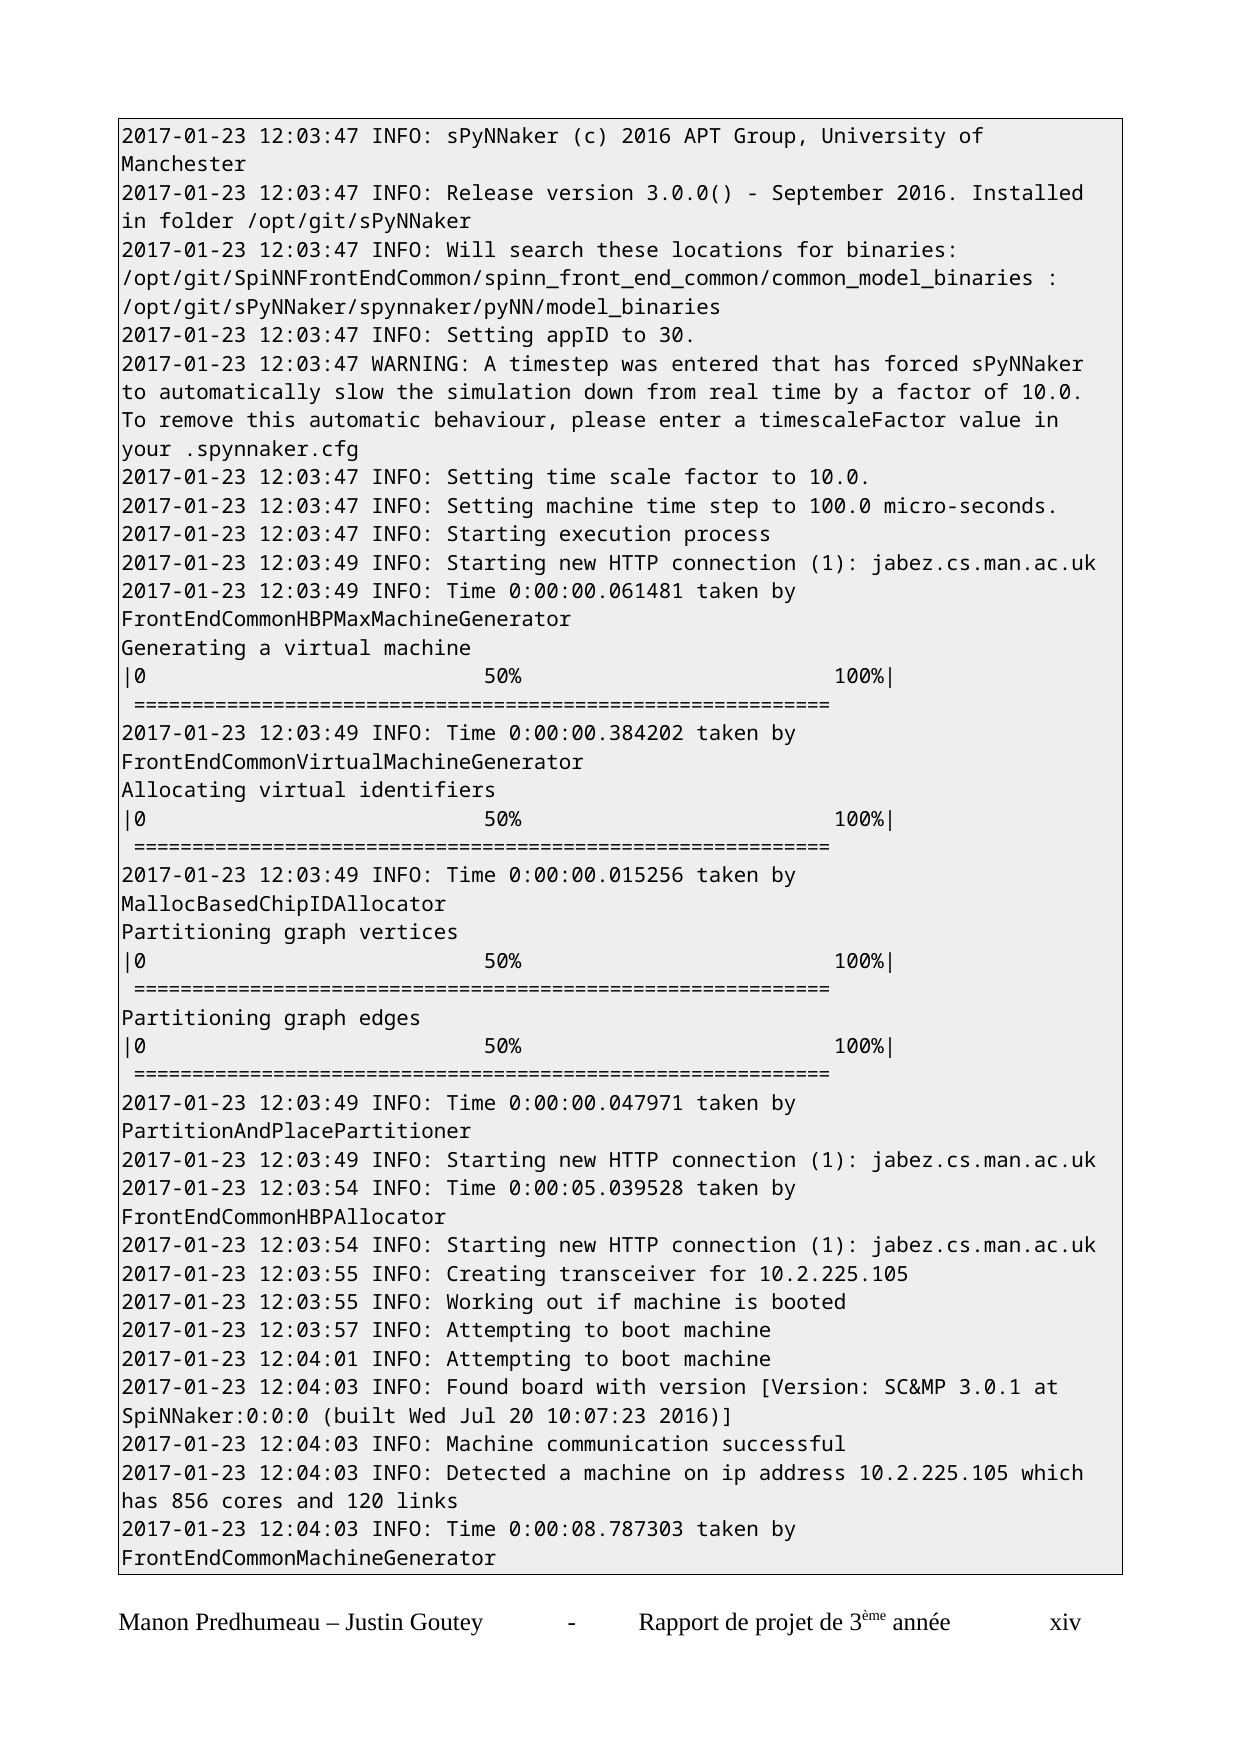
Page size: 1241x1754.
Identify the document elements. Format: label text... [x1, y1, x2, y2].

text 2017-01-23 12:03:47 INFO: sPyNNaker (c) 2016 APT Group, University of Manchester [119, 119, 1122, 175]
text 2017-01-23 12:03:55 INFO: Creating transceiver for 10.2.225.105 [119, 1256, 1122, 1284]
text 2017-01-23 12:03:47 INFO: Release version 3.0.0() - September 2016. Installed in folder /opt/git/sPyNNaker [119, 175, 1122, 232]
text 2017-01-23 12:03:55 INFO: Working out if machine is booted [119, 1284, 1122, 1312]
text ============================================================ [119, 971, 1122, 1000]
text 2017-01-23 12:03:47 INFO: Will search these locations for binaries: /opt/git/SpiNNFrontEndCommon/spinn_front_end_common/common_model_binaries : /opt/git/sPyNNaker/spynnaker/pyNN/model_binaries [119, 232, 1122, 317]
text 2017-01-23 12:03:49 INFO: Time 0:00:00.061481 taken by FrontEndCommonHBPMaxMachineGenerator [119, 573, 1122, 630]
text Allocating virtual identifiers [119, 772, 1122, 801]
text ============================================================ [119, 1057, 1122, 1085]
text 2017-01-23 12:03:54 INFO: Starting new HTTP connection (1): jabez.cs.man.ac.uk [119, 1227, 1122, 1256]
text 2017-01-23 12:04:01 INFO: Attempting to boot machine [119, 1341, 1122, 1369]
text 2017-01-23 12:04:03 INFO: Detected a machine on ip address 10.2.225.105 which has 856 cores and 120 links [119, 1455, 1122, 1512]
text 2017-01-23 12:03:49 INFO: Starting new HTTP connection (1): jabez.cs.man.ac.uk [119, 545, 1122, 573]
text ============================================================ [119, 687, 1122, 715]
text 2017-01-23 12:04:03 INFO: Found board with version [Version: SC&MP 3.0.1 at SpiNNaker:0:0:0 (built Wed Jul 20 10:07:23 2016)] [119, 1369, 1122, 1426]
text |0 50% 100%| [119, 801, 1122, 829]
text |0 50% 100%| [119, 1028, 1122, 1057]
text 2017-01-23 12:03:47 INFO: Setting time scale factor to 10.0. [119, 459, 1122, 488]
text Generating a virtual machine [119, 630, 1122, 658]
text ============================================================ [119, 829, 1122, 857]
text 2017-01-23 12:03:49 INFO: Time 0:00:00.015256 taken by MallocBasedChipIDAllocator [119, 857, 1122, 914]
text 2017-01-23 12:03:57 INFO: Attempting to boot machine [119, 1312, 1122, 1341]
text 2017-01-23 12:03:47 INFO: Starting execution process [119, 516, 1122, 545]
text |0 50% 100%| [119, 658, 1122, 687]
text Partitioning graph vertices [119, 914, 1122, 943]
text 2017-01-23 12:03:54 INFO: Time 0:00:05.039528 taken by FrontEndCommonHBPAllocator [119, 1170, 1122, 1227]
text 2017-01-23 12:03:47 INFO: Setting appID to 30. [119, 317, 1122, 346]
text |0 50% 100%| [119, 943, 1122, 971]
text 2017-01-23 12:04:03 INFO: Time 0:00:08.787303 taken by FrontEndCommonMachineGenerator [119, 1512, 1122, 1574]
text 2017-01-23 12:03:47 INFO: Setting machine time step to 100.0 micro-seconds. [119, 488, 1122, 516]
text 2017-01-23 12:03:47 WARNING: A timestep was entered that has forced sPyNNaker to automatically slow the simulation down from real time by a factor of 10.0. To remove this automatic behaviour, please enter a timescaleFactor value in your .spynnaker.cfg [119, 346, 1122, 459]
text 2017-01-23 12:03:49 INFO: Time 0:00:00.384202 taken by FrontEndCommonVirtualMachineGenerator [119, 715, 1122, 772]
text 2017-01-23 12:03:49 INFO: Time 0:00:00.047971 taken by PartitionAndPlacePartitioner [119, 1085, 1122, 1142]
text Partitioning graph edges [119, 1000, 1122, 1028]
text 2017-01-23 12:04:03 INFO: Machine communication successful [119, 1426, 1122, 1455]
text 2017-01-23 12:03:49 INFO: Starting new HTTP connection (1): jabez.cs.man.ac.uk [119, 1142, 1122, 1170]
